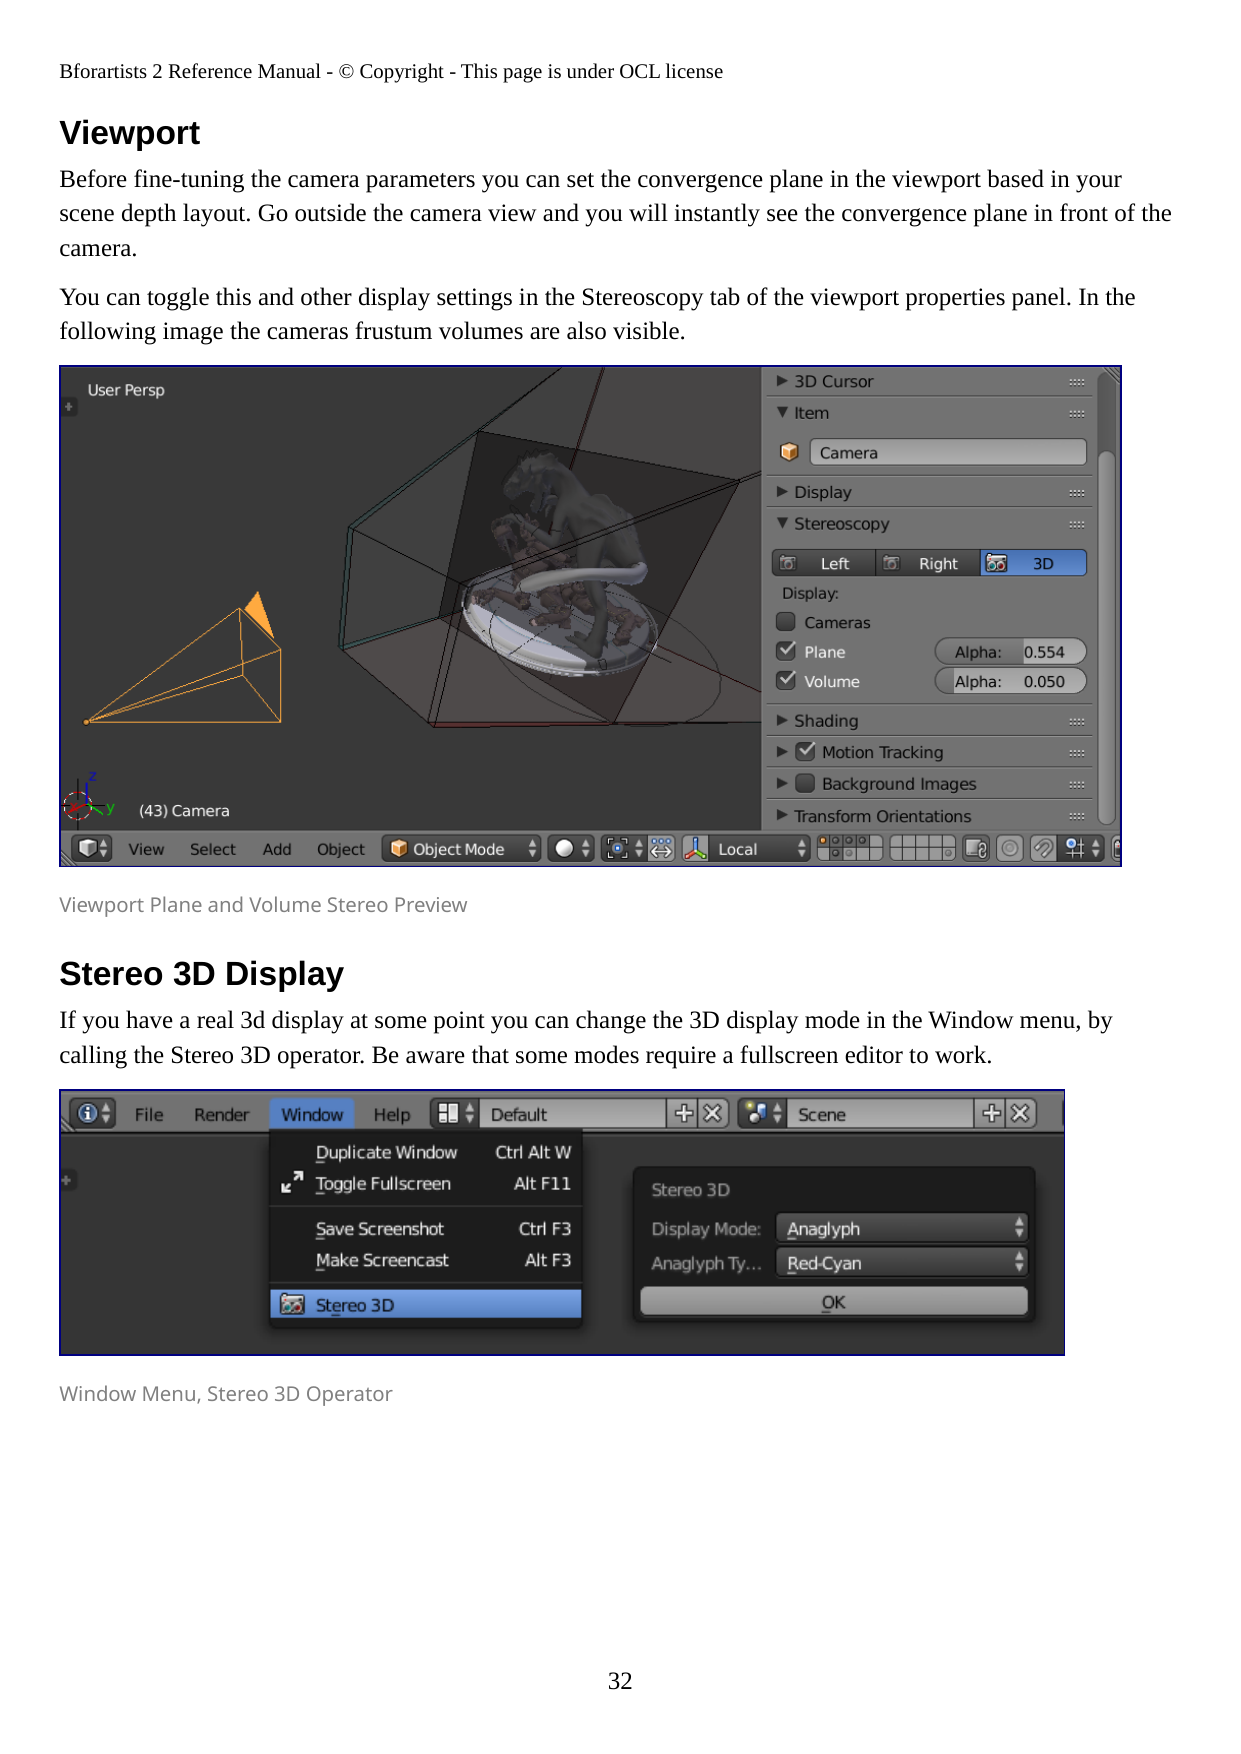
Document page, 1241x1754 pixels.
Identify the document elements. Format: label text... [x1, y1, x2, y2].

picture [61, 1091, 1064, 1354]
text Viewport Plane and Volume Stereo Preview [59, 888, 1181, 919]
text Before fine-tuning the camera parameters you can set the convergence plane in the viewport based in your scene depth layout. Go outside the camera view and you will instantly see the convergence plane in front of the camera. [59, 164, 1181, 261]
picture [61, 367, 1120, 866]
text You can toggle this and other display settings in the Stereoscopy tab of the viewport properties panel. In the following image the cameras frustum volumes are also visible. [59, 282, 1181, 345]
text Window Menu, Stereo 3D Operator [59, 1376, 1181, 1407]
subtitle Stereo 3D Display [59, 954, 1181, 993]
subtitle Viewport [59, 113, 1181, 151]
text If you have a real 3d display at some point you can change the 3D display mode in the Window menu, by calling the Stereo 3D operator. Be aware that some modes require a fullscreen editor to work. [59, 1005, 1181, 1069]
